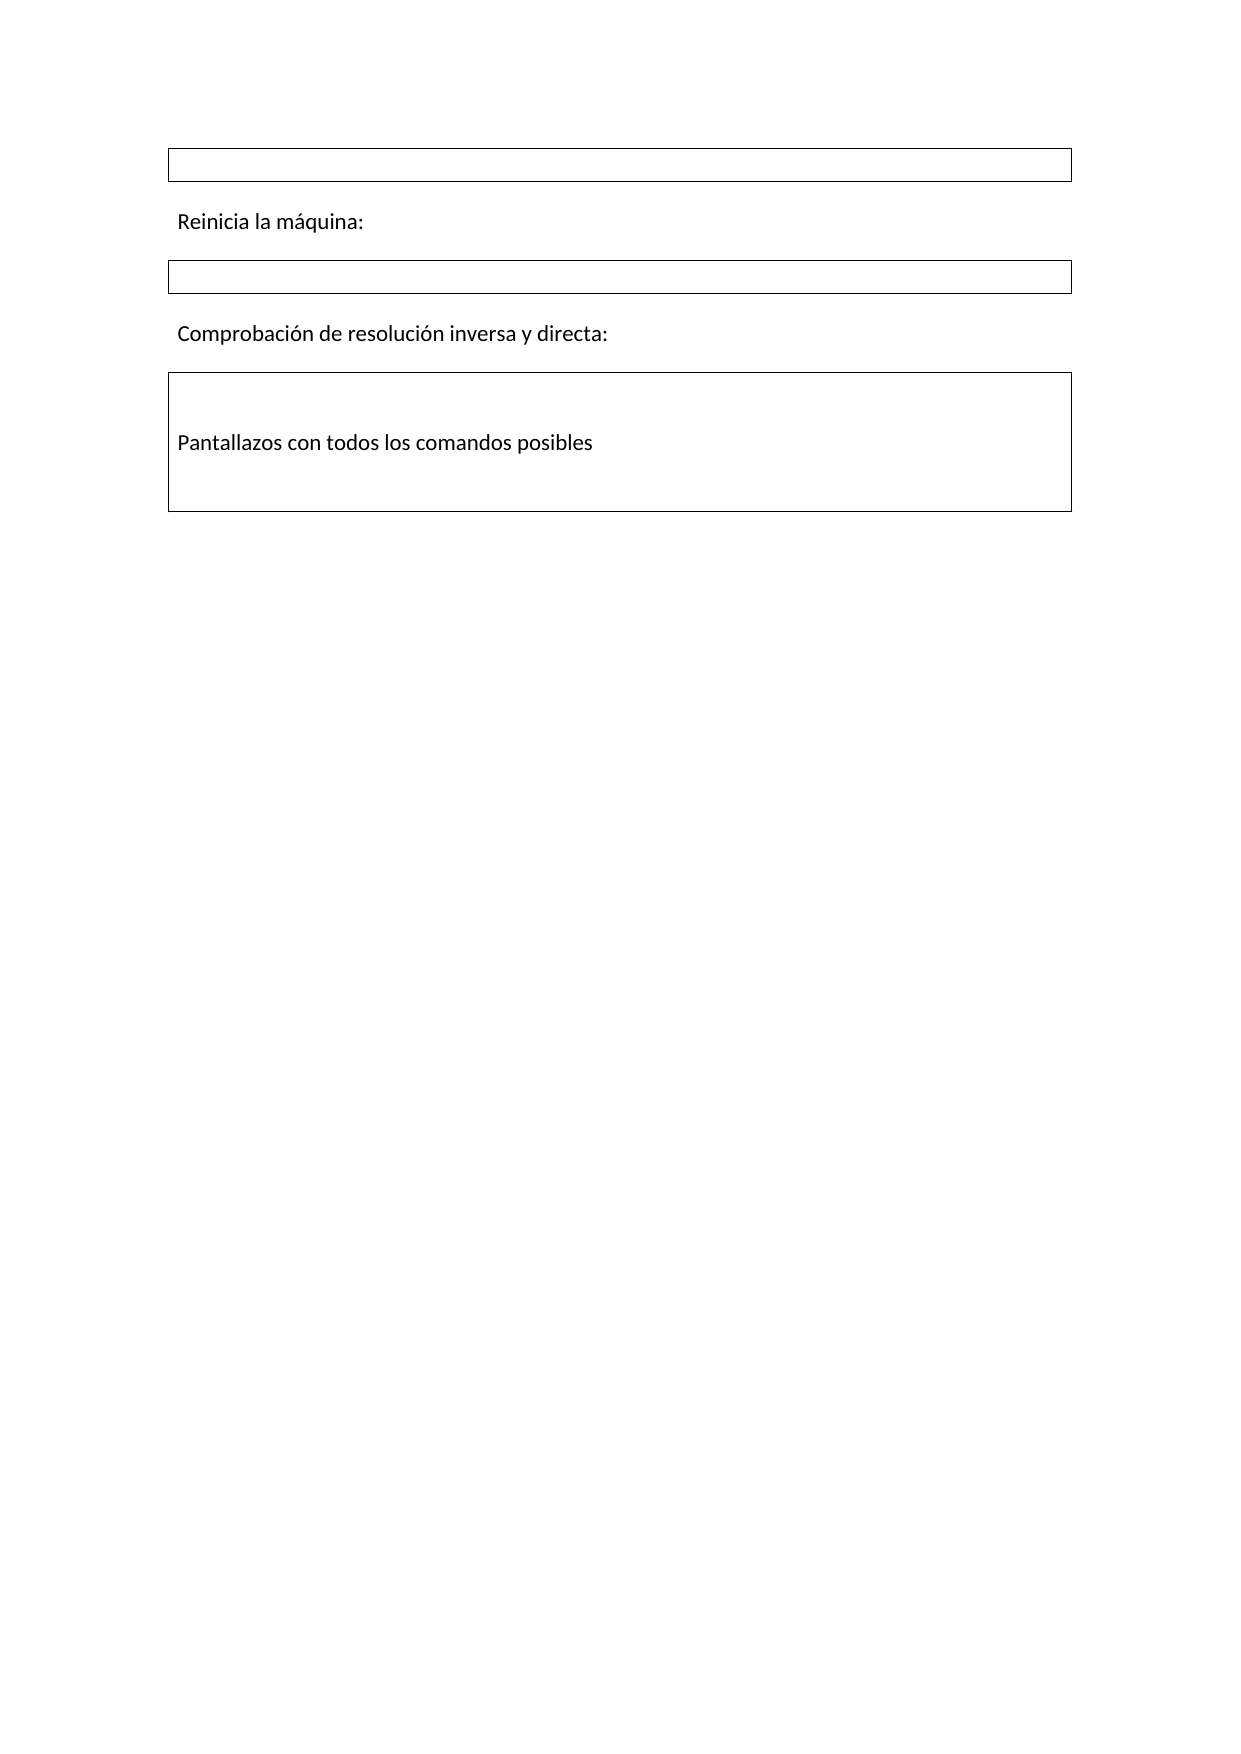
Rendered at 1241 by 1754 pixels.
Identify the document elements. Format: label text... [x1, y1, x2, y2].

text Pantallazos con todos los comandos posibles [169, 425, 1071, 456]
text Comprobación de resolución inversa y directa: [177, 319, 1063, 347]
text Reinicia la máquina: [177, 207, 1063, 235]
